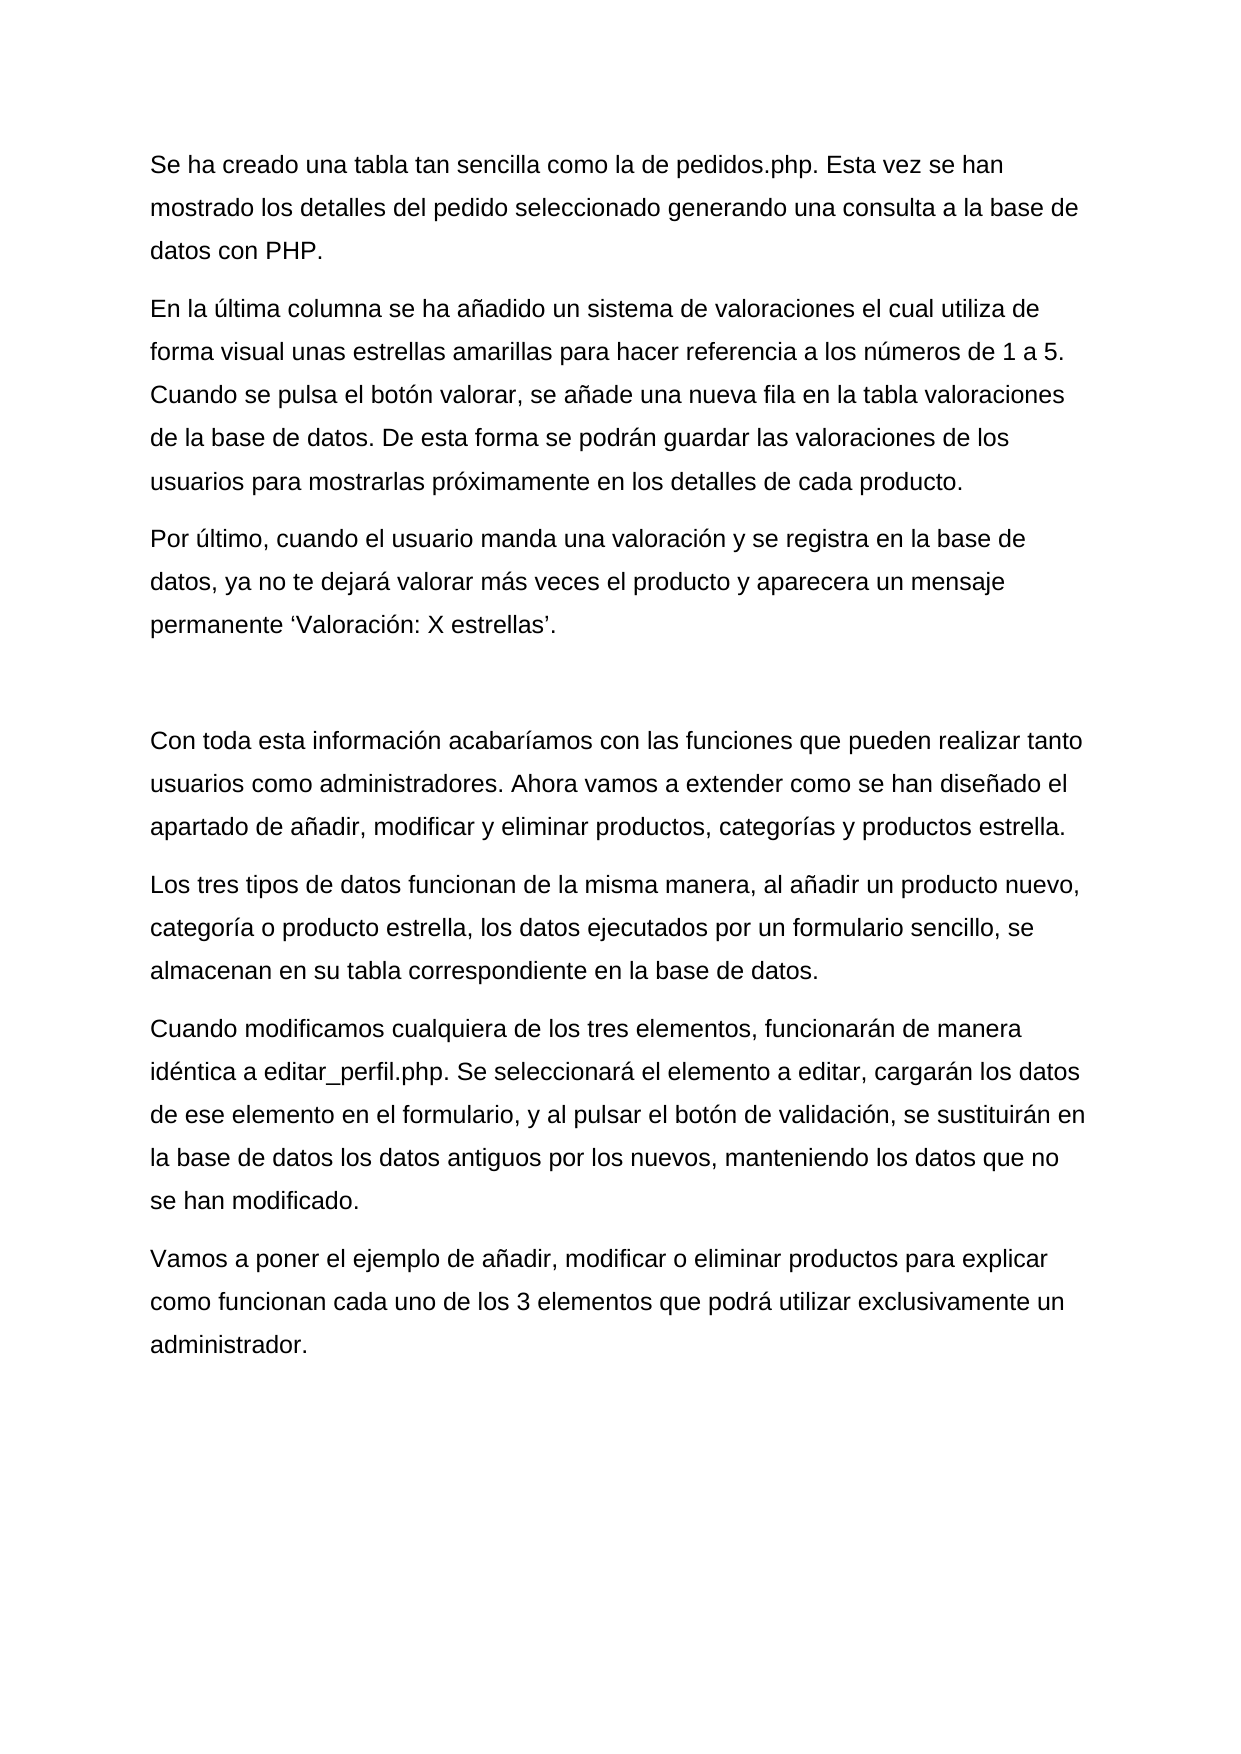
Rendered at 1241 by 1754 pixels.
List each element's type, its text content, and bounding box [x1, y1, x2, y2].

text Cuando modificamos cualquiera de los tres elementos, funcionarán de manera idéntica a editar_perfil.php. Se seleccionará el elemento a editar, cargarán los datos de ese elemento en el formulario, y al pulsar el botón de validación, se sustituirán en la base de datos los datos antiguos por los nuevos, manteniendo los datos que no se han modificado. [150, 1014, 1090, 1215]
text Vamos a poner el ejemplo de añadir, modificar o eliminar productos para explicar como funcionan cada uno de los 3 elementos que podrá utilizar exclusivamente un administrador. [150, 1244, 1090, 1359]
text Se ha creado una tabla tan sencilla como la de pedidos.php. Esta vez se han mostrado los detalles del pedido seleccionado generando una consulta a la base de datos con PHP. [150, 150, 1090, 265]
text Por último, cuando el usuario manda una valoración y se registra en la base de datos, ya no te dejará valorar más veces el producto y aparecera un mensaje permanente ‘Valoración: X estrellas’. [150, 524, 1090, 639]
text Los tres tipos de datos funcionan de la misma manera, al añadir un producto nuevo, categoría o producto estrella, los datos ejecutados por un formulario sencillo, se almacenan en su tabla correspondiente en la base de datos. [150, 870, 1090, 985]
text En la última columna se ha añadido un sistema de valoraciones el cual utiliza de forma visual unas estrellas amarillas para hacer referencia a los números de 1 a 5. Cuando se pulsa el botón valorar, se añade una nueva fila en la tabla valoraciones de la base de datos. De esta forma se podrán guardar las valoraciones de los usuarios para mostrarlas próximamente en los detalles de cada producto. [150, 294, 1090, 495]
text Con toda esta información acabaríamos con las funciones que pueden realizar tanto usuarios como administradores. Ahora vamos a extender como se han diseñado el apartado de añadir, modificar y eliminar productos, categorías y productos estrella. [150, 726, 1090, 841]
